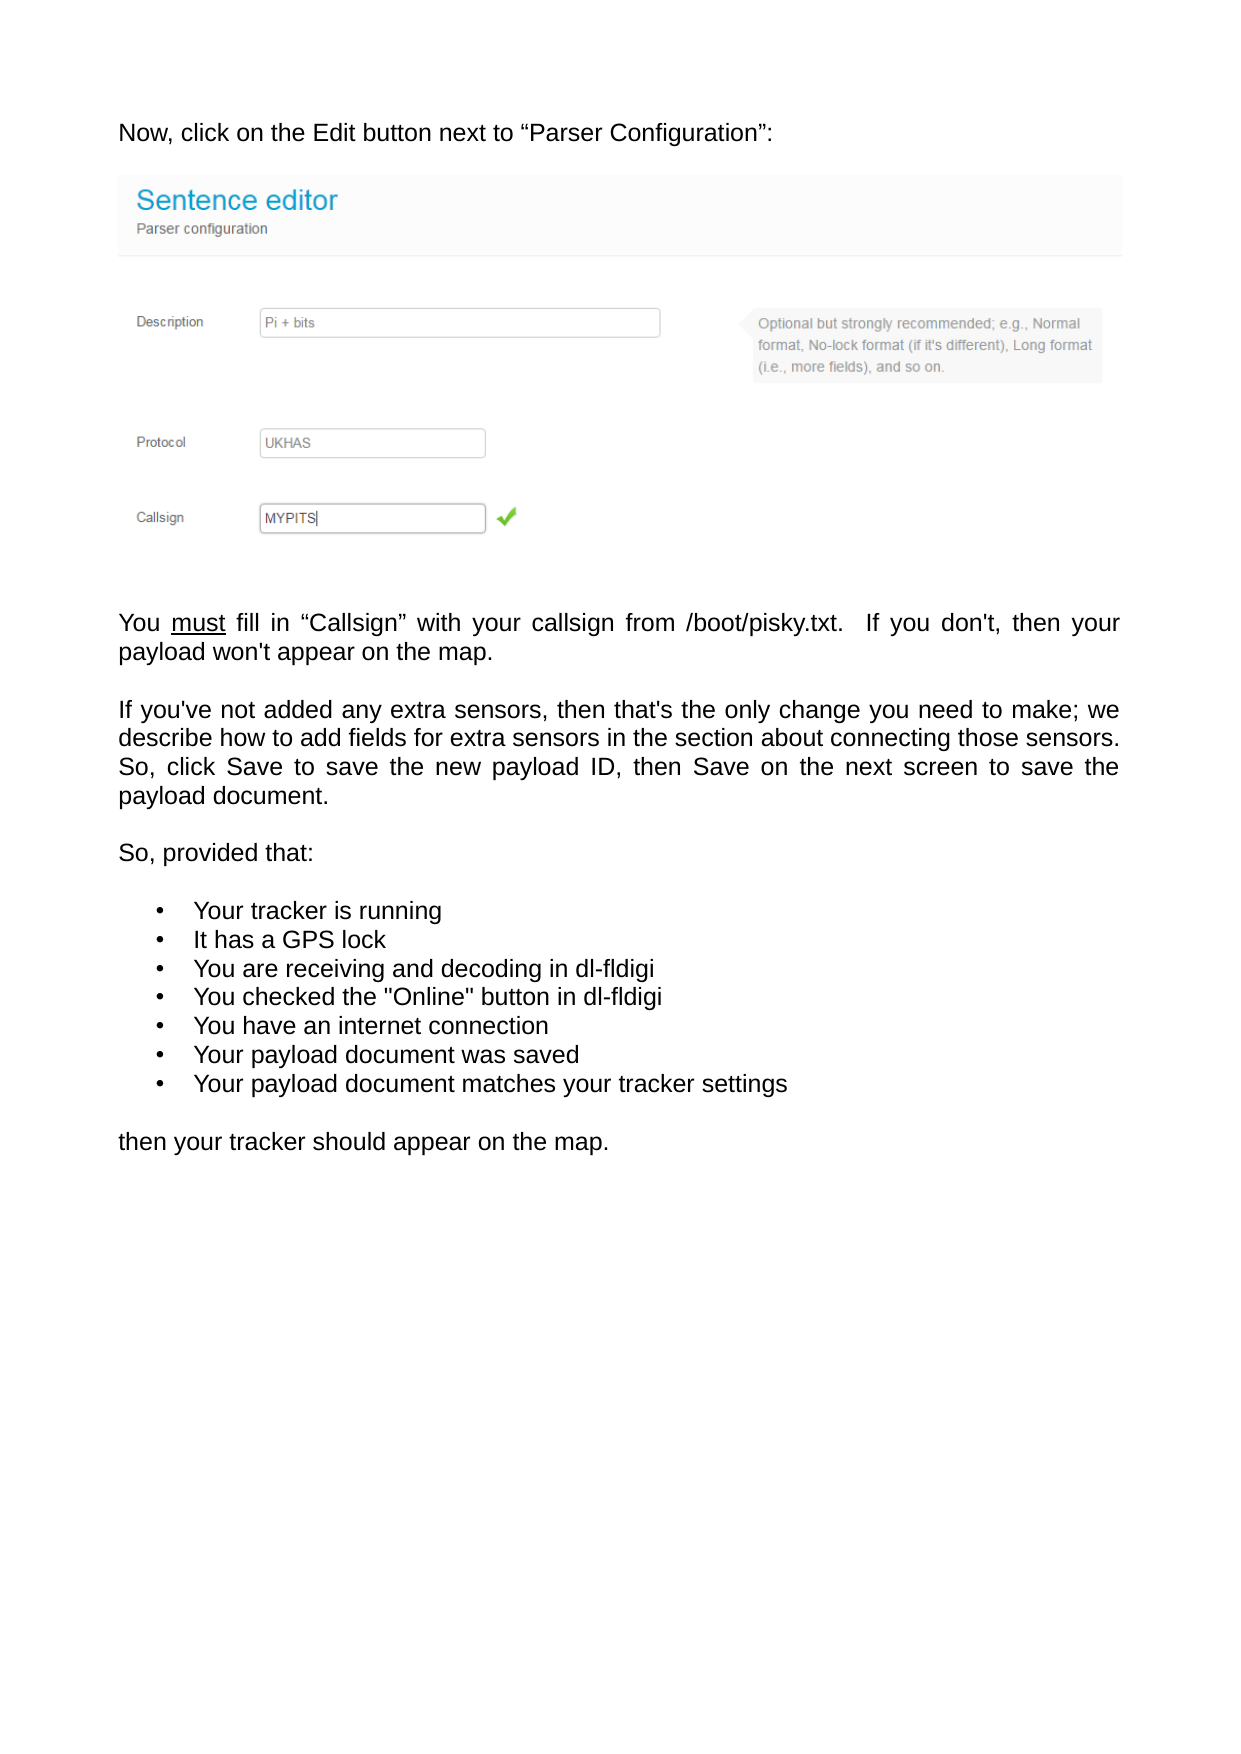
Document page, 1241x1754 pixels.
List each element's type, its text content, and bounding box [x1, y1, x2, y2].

list You are receiving and decoding in dl-fldigi [156, 953, 1122, 982]
text Now, click on the Edit button next to “Parser Configuration”: [118, 118, 1122, 147]
list It has a GPS lock [156, 925, 1122, 953]
text You must fill in “Callsign” with your callsign from /boot/pisky.txt. If you don't, then your payload won't appear on the map. [118, 608, 1122, 666]
text then your tracker should appear on the map. [118, 1127, 1122, 1155]
list Your payload document was saved [156, 1040, 1122, 1069]
list Your payload document matches your tracker settings [156, 1069, 1122, 1098]
list You have an internet connection [156, 1011, 1122, 1040]
text So, provided that: [118, 838, 1122, 867]
list You checked the "Online" button in dl-fldigi [156, 982, 1122, 1011]
list Your tracker is running [156, 896, 1122, 925]
text If you've not added any extra sensors, then that's the only change you need to make; we describe how to add fields for extra sensors in the section about connecting those sensors. So, click Save to save the new payload ID, then Save on the next screen to save the payload document. [118, 694, 1122, 809]
